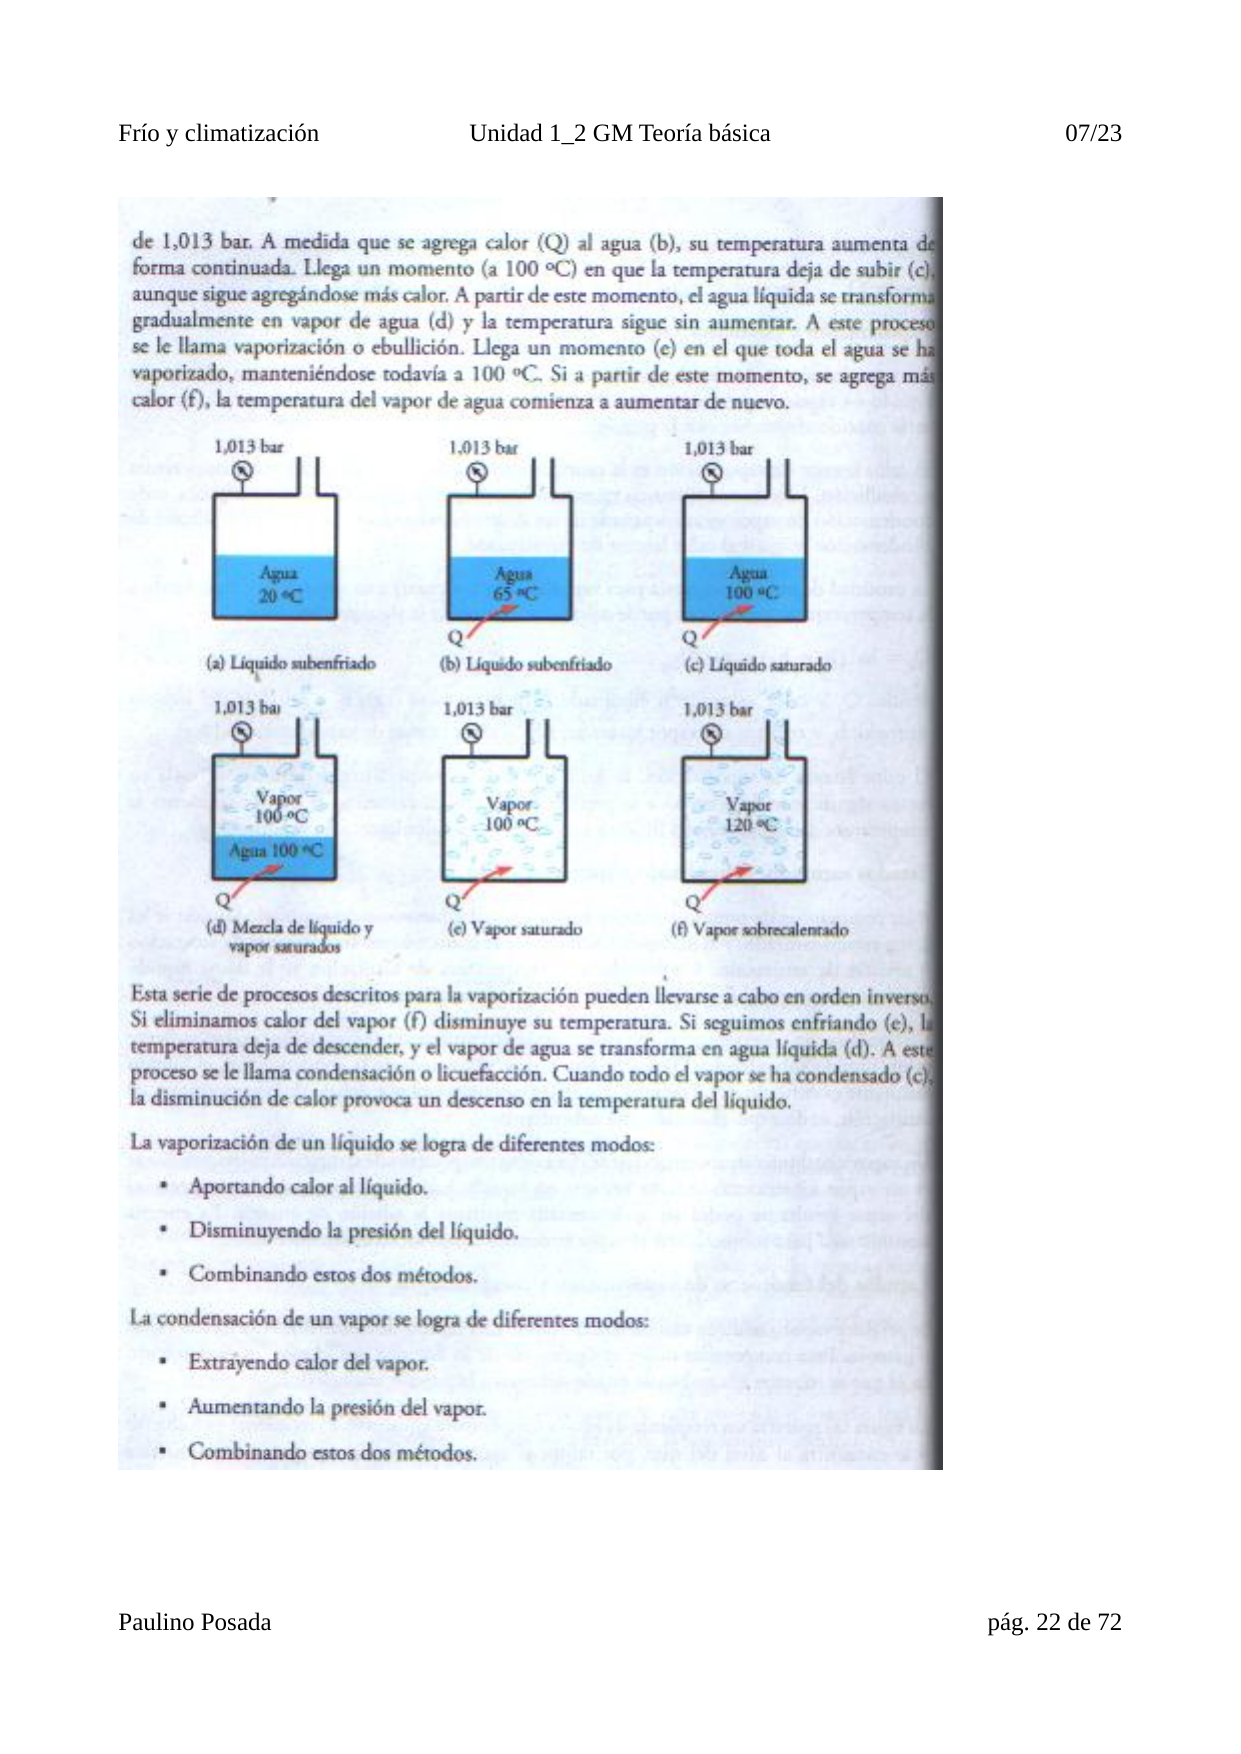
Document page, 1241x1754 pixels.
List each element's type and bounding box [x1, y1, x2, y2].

picture [118, 197, 943, 1470]
